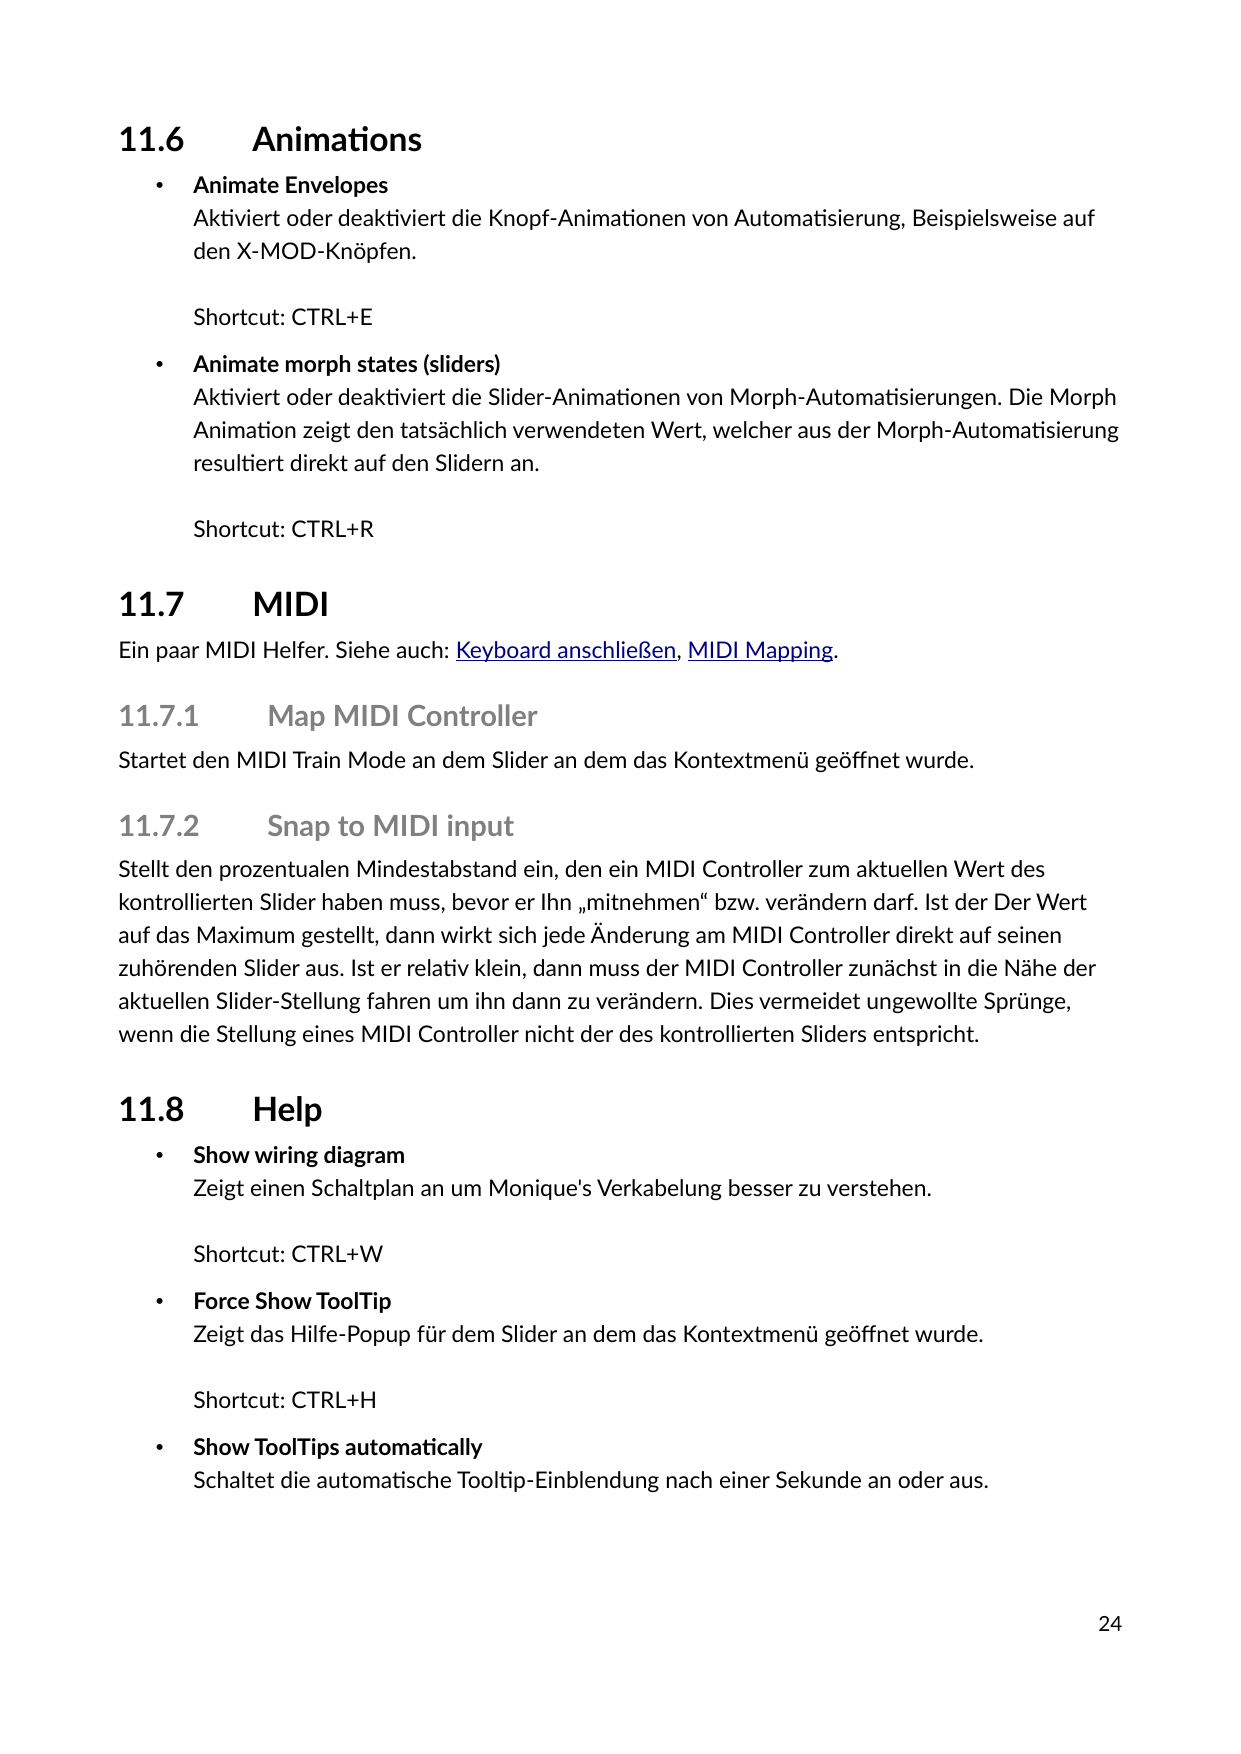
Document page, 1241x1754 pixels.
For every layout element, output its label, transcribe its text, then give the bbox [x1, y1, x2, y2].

list Force Show ToolTip Zeigt das Hilfe-Popup für dem Slider an dem das Kontextmenü geöffnet wurde. Shortcut: CTRL+H [156, 1287, 1122, 1413]
list Animate morph states (sliders) Aktiviert oder deaktiviert die Slider-Animationen von Morph-Automatisierungen. Die Morph Animation zeigt den tatsächlich verwendeten Wert, welcher aus der Morph-Automatisierung resultiert direkt auf den Slidern an. Shortcut: CTRL+R [156, 350, 1122, 542]
text Startet den MIDI Train Mode an dem Slider an dem das Kontextmenü geöffnet wurde. [118, 745, 1122, 773]
list Animate Envelopes Aktiviert oder deaktiviert die Knopf-Animationen von Automatisierung, Beispielsweise auf den X-MOD-Knöpfen. Shortcut: CTRL+E [156, 171, 1122, 330]
subtitle Animations [118, 118, 1122, 158]
list Show wiring diagram Zeigt einen Schaltplan an um Monique's Verkabelung besser zu verstehen. Shortcut: CTRL+W [156, 1141, 1122, 1267]
subtitle Map MIDI Controller [118, 698, 1122, 733]
list Show ToolTips automatically Schaltet die automatische Tooltip-Einblendung nach einer Sekunde an oder aus. [156, 1433, 1122, 1494]
subtitle MIDI [118, 583, 1122, 623]
text Ein paar MIDI Helfer. Siehe auch: Keyboard anschließen, MIDI Mapping. [118, 636, 1122, 663]
text Stellt den prozentualen Mindestabstand ein, den ein MIDI Controller zum aktuellen Wert des kontrollierten Slider haben muss, bevor er Ihn „mitnehmen“ bzw. verändern darf. Ist der Der Wert auf das Maximum gestellt, dann wirkt sich jede Änderung am MIDI Controller direkt auf seinen zuhörenden Slider aus. Ist er relativ klein, dann muss der MIDI Controller zunächst in die Nähe der aktuellen Slider-Stellung fahren um ihn dann zu verändern. Dies vermeidet ungewollte Sprünge, wenn die Stellung eines MIDI Controller nicht der des kontrollierten Sliders entspricht. [118, 855, 1122, 1047]
subtitle Help [118, 1088, 1122, 1128]
subtitle Snap to MIDI input [118, 807, 1122, 842]
